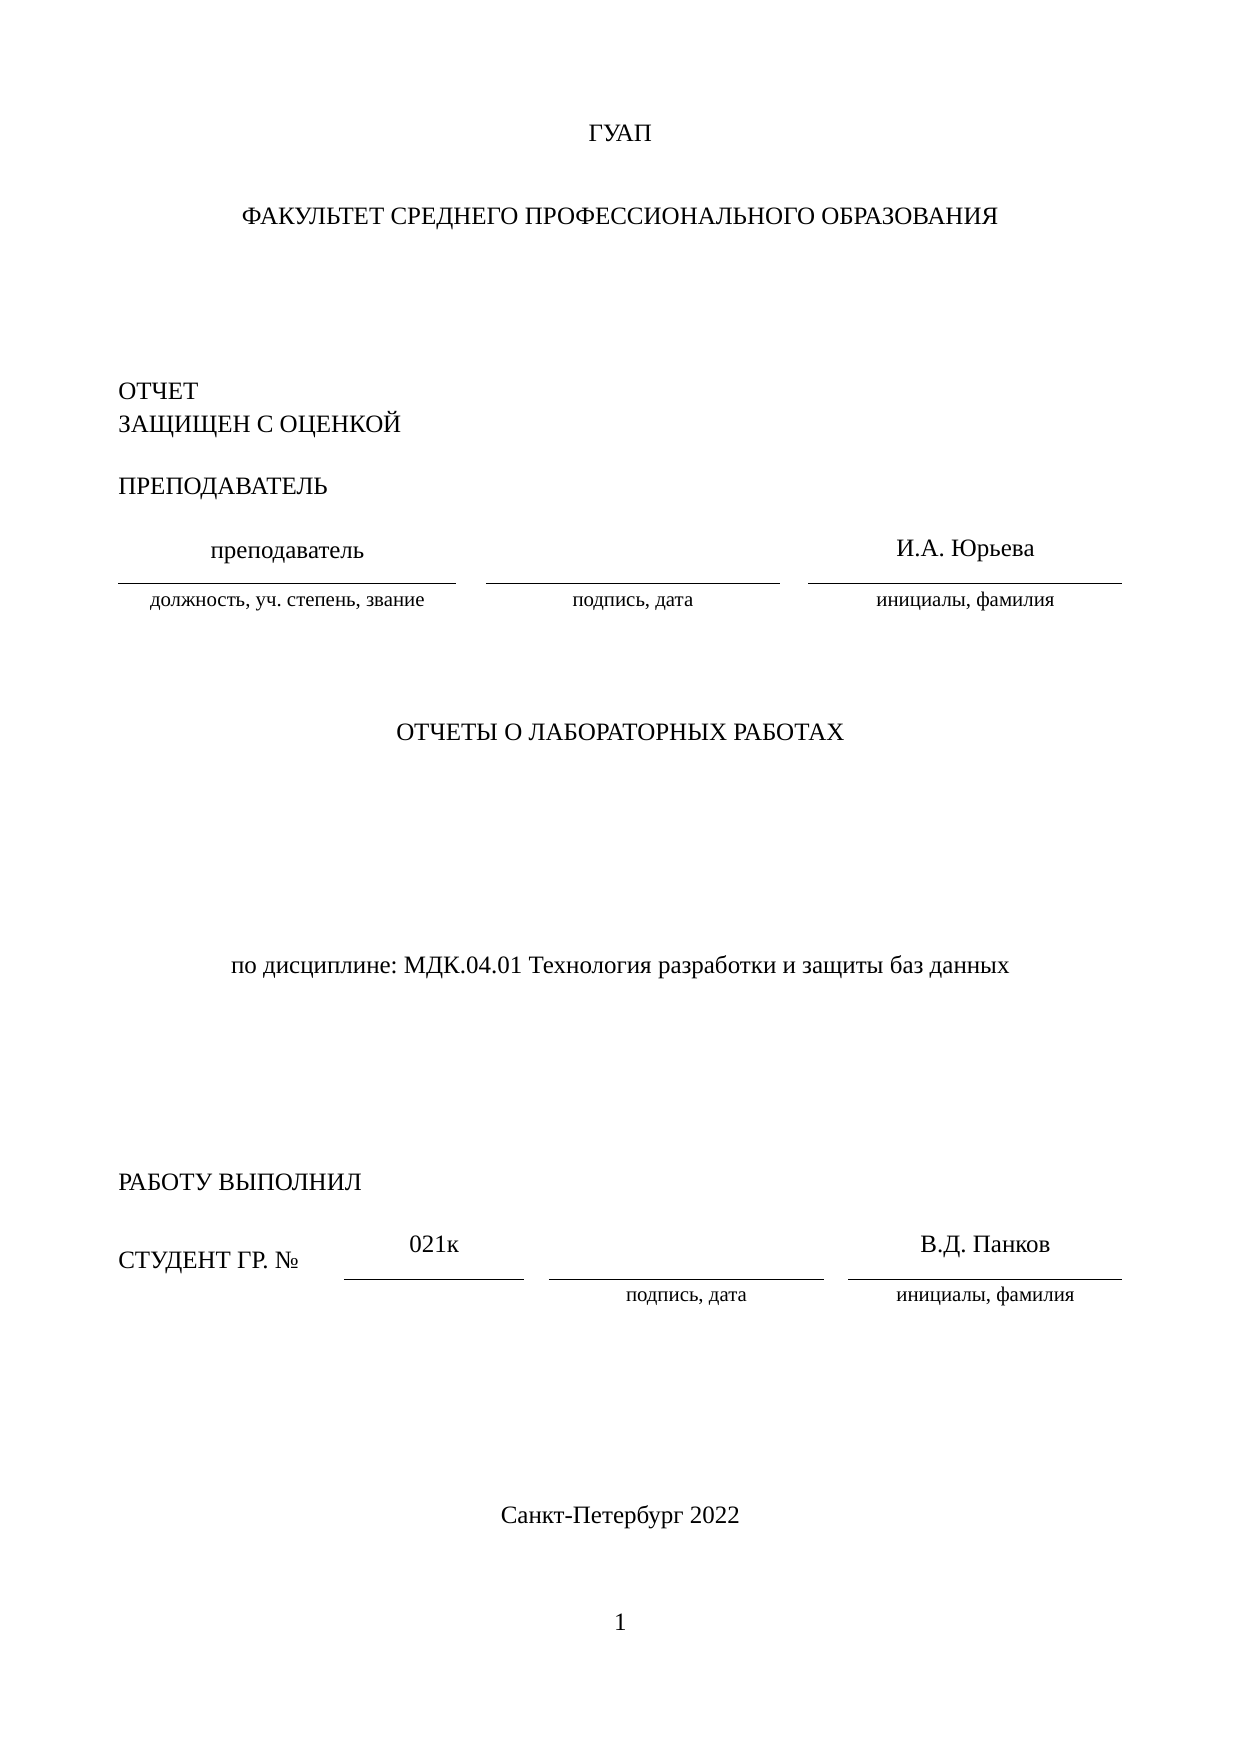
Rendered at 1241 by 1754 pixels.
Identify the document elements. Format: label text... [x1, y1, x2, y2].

table_cell ОТЧЕТЫ О ЛАБОРАТОРНЫХ РАБОТАХ [118, 617, 1122, 767]
table_header И.А. Юрьева [808, 521, 1122, 583]
table_cell подпись, дата [486, 584, 779, 617]
table_cell [118, 767, 1122, 950]
text Санкт-Петербург 2022 [118, 1500, 1122, 1529]
table_cell инициалы, фамилия [808, 584, 1122, 617]
table_header [824, 1216, 848, 1278]
text ОТЧЕТ ЗАЩИЩЕН С ОЦЕНКОЙ [118, 376, 1122, 438]
table_header 021к [344, 1216, 524, 1278]
table_cell инициалы, фамилия [848, 1280, 1122, 1312]
table_cell [780, 583, 808, 617]
table_cell [118, 983, 1122, 1041]
table_cell должность, уч. степень, звание [118, 584, 456, 617]
table_header [780, 521, 808, 583]
table_cell [824, 1279, 848, 1312]
table_cell [524, 1279, 549, 1312]
table_cell [344, 1280, 524, 1312]
table_header [524, 1216, 549, 1278]
text ГУАП [118, 118, 1122, 147]
table_header В.Д. Панков [848, 1216, 1122, 1278]
table_cell по дисциплине: МДК.04.01 Технология разработки и защиты баз данных [118, 950, 1122, 983]
text РАБОТУ ВЫПОЛНИЛ [118, 1167, 1122, 1196]
text ФАКУЛЬТЕТ СРЕДНЕГО ПРОФЕССИОНАЛЬНОГО ОБРАЗОВАНИЯ [118, 201, 1122, 230]
table_header преподаватель [118, 521, 456, 583]
table_header [549, 1216, 824, 1278]
table_cell [118, 1279, 344, 1312]
table_header [456, 521, 486, 583]
table_cell подпись, дата [549, 1280, 824, 1312]
table_header [486, 521, 779, 583]
text ПРЕПОДАВАТЕЛЬ [118, 471, 1122, 500]
table_header СТУДЕНТ ГР. № [118, 1216, 344, 1278]
table_cell [456, 583, 486, 617]
